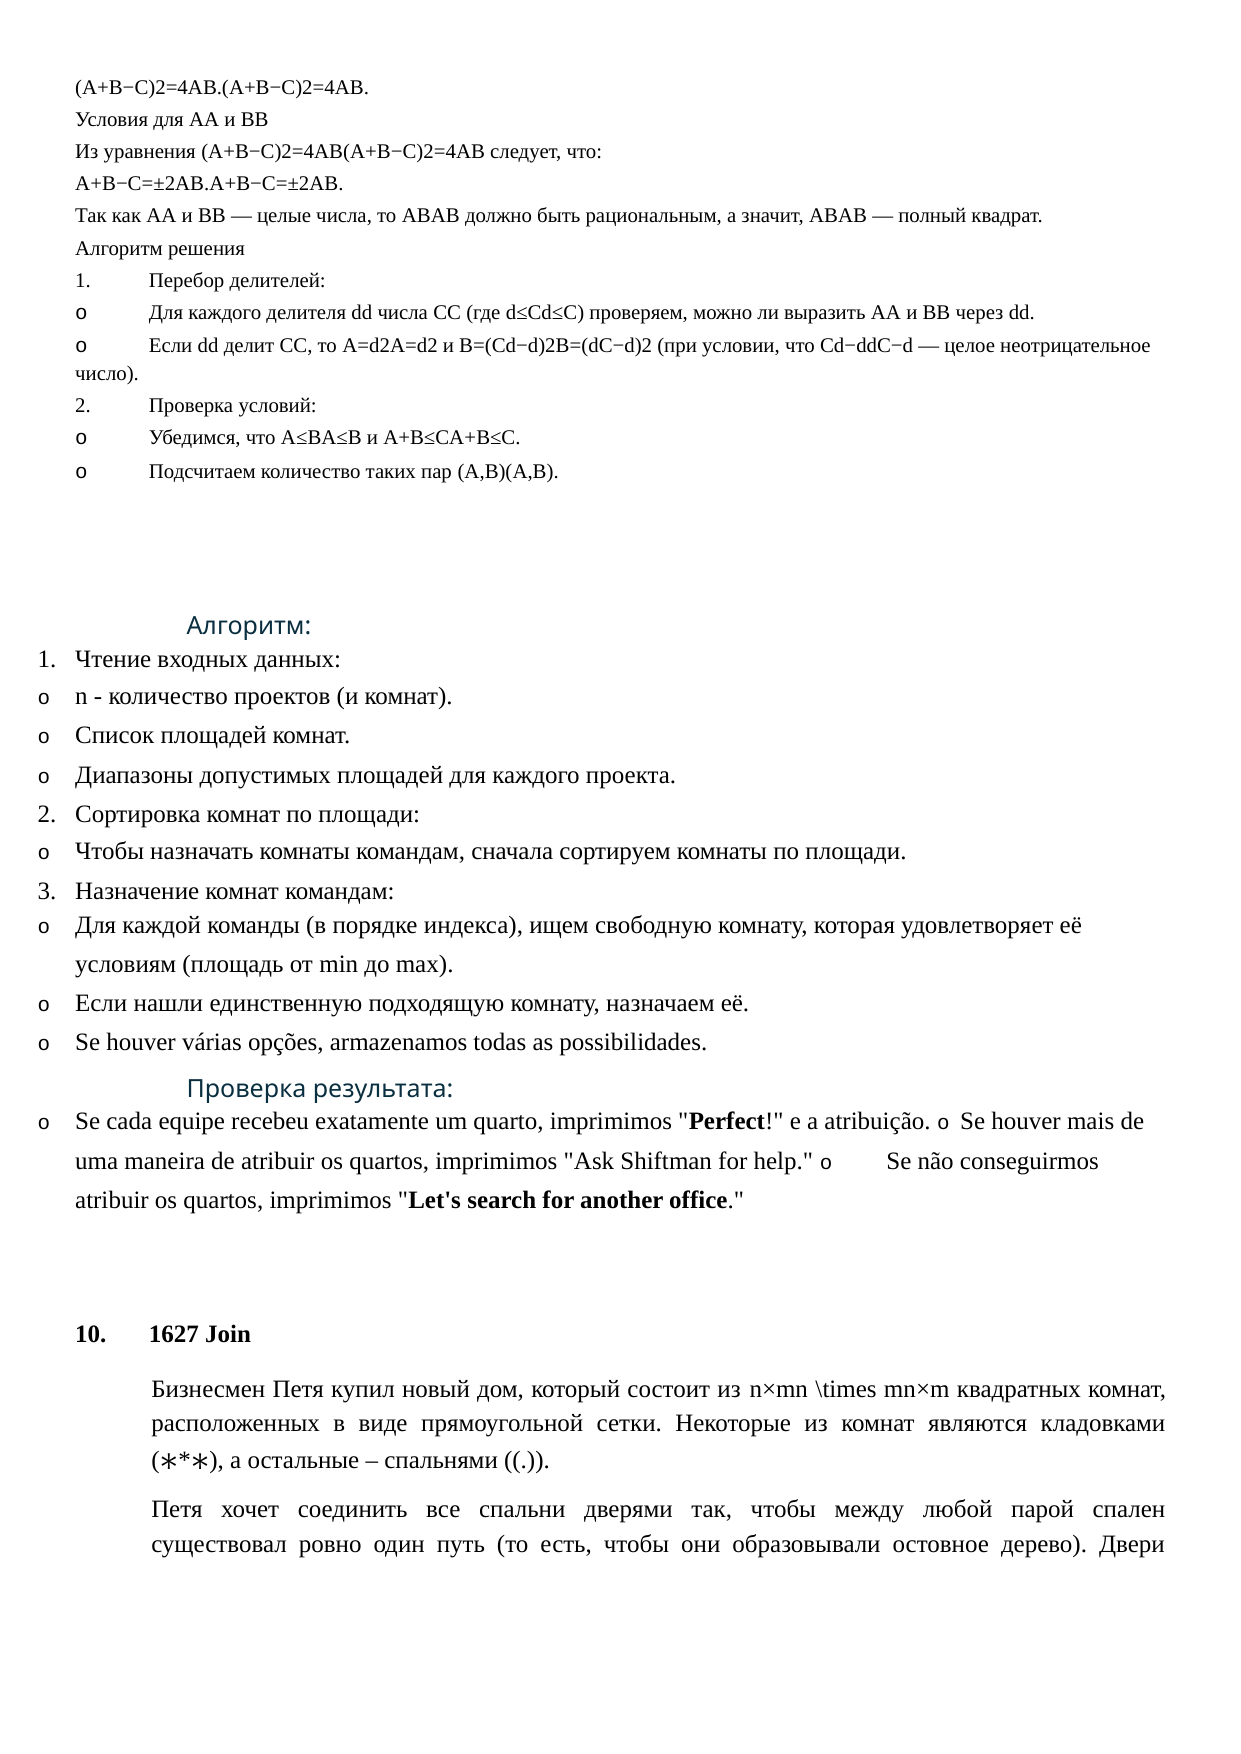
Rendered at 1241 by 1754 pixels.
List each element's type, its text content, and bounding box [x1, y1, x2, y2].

list Se houver várias opções, armazenamos todas as possibilidades. [37, 1027, 1166, 1057]
list Если dd делит CC, то A=d2A=d2 и B=(Cd−d)2B=(dC​−d)2 (при условии, что Cd−ddC​−d — целое неотрицательное число). [75, 333, 1172, 384]
subtitle Алгоритм: [186, 608, 1060, 642]
list Список площадей комнат. [37, 720, 1166, 750]
subtitle Проверка результата: [186, 1070, 1060, 1104]
list Se cada equipe recebeu exatamente um quarto, imprimimos "Perfect!" e a atribuição. o Se houver mais de uma maneira de atribuir os quartos, imprimimos "Ask Shiftman for help." o Se não conseguirmos atribuir os quartos, imprimimos "Let's search for another office." [37, 1106, 1166, 1214]
list Проверка условий: [75, 393, 1172, 417]
text Из уравнения (A+B−C)2=4AB(A+B−C)2=4AB следует, что: [75, 139, 1172, 163]
list Диапазоны допустимых площадей для каждого проекта. [37, 760, 1166, 789]
text Условия для AA и BB [75, 107, 1172, 131]
list Чтение входных данных: [37, 644, 1166, 673]
list Назначение комнат командам: [37, 876, 1166, 904]
subtitle 1627 Join [75, 1319, 1165, 1348]
text Бизнесмен Петя купил новый дом, который состоит из n×mn \times mn×m квадратных комнат, расположенных в виде прямоугольной сетки. Некоторые из комнат являются кладовками (∗*∗), а остальные – спальнями ((.)). [151, 1374, 1166, 1474]
text A+B−C=±2AB.A+B−C=±2AB​. [75, 171, 1172, 195]
list n - количество проектов (и комнат). [37, 681, 1166, 711]
list Убедимся, что A≤BA≤B и A+B≤CA+B≤C. [75, 425, 1172, 450]
list Для каждого делителя dd числа CC (где d≤Cd≤C​) проверяем, можно ли выразить AA и BB через dd. [75, 299, 1172, 325]
text (A+B−C)2=4AB.(A+B−C)2=4AB. [75, 75, 1172, 99]
text Петя хочет соединить все спальни дверями так, чтобы между любой парой спален существовал ровно один путь (то есть, чтобы они образовывали остовное дерево). Двери [151, 1494, 1166, 1558]
list Перебор делителей: [75, 267, 1172, 292]
text Так как AA и BB — целые числа, то ABAB​ должно быть рациональным, а значит, ABAB — полный квадрат. [75, 203, 1172, 227]
list Для каждой команды (в порядке индекса), ищем свободную комнату, которая удовлетворяет её условиям (площадь от min до max). [37, 910, 1166, 978]
list Сортировка комнат по площади: [37, 799, 1166, 828]
list Если нашли единственную подходящую комнату, назначаем её. [37, 988, 1166, 1018]
list Чтобы назначать комнаты командам, сначала сортируем комнаты по площади. [37, 836, 1166, 866]
text Алгоритм решения [75, 235, 1172, 259]
list Подсчитаем количество таких пар (A,B)(A,B). [75, 458, 1172, 484]
